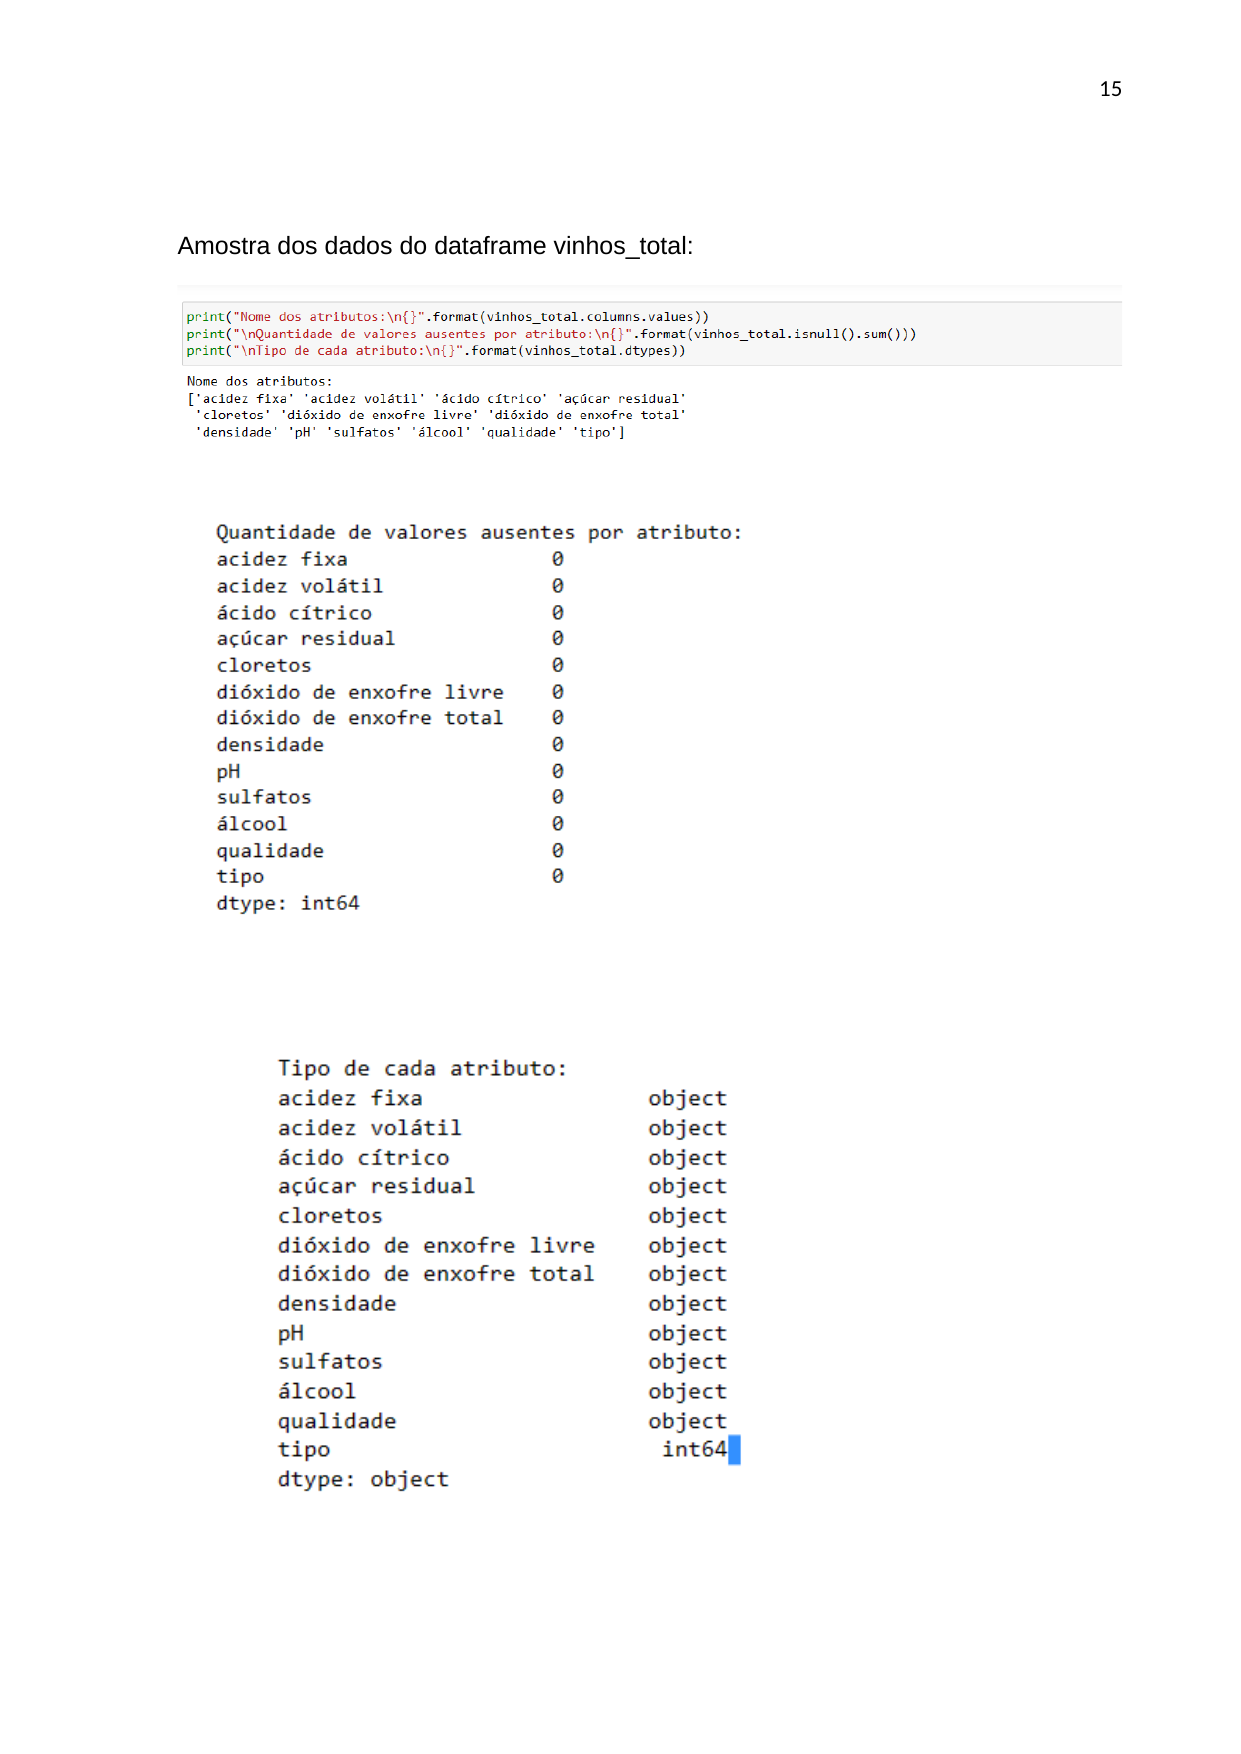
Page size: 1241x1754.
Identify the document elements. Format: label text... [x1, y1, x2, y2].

picture [231, 1035, 1068, 1510]
text Amostra dos dados do dataframe vinhos_total: [177, 231, 1122, 260]
picture [177, 285, 1123, 447]
picture [177, 505, 1123, 924]
